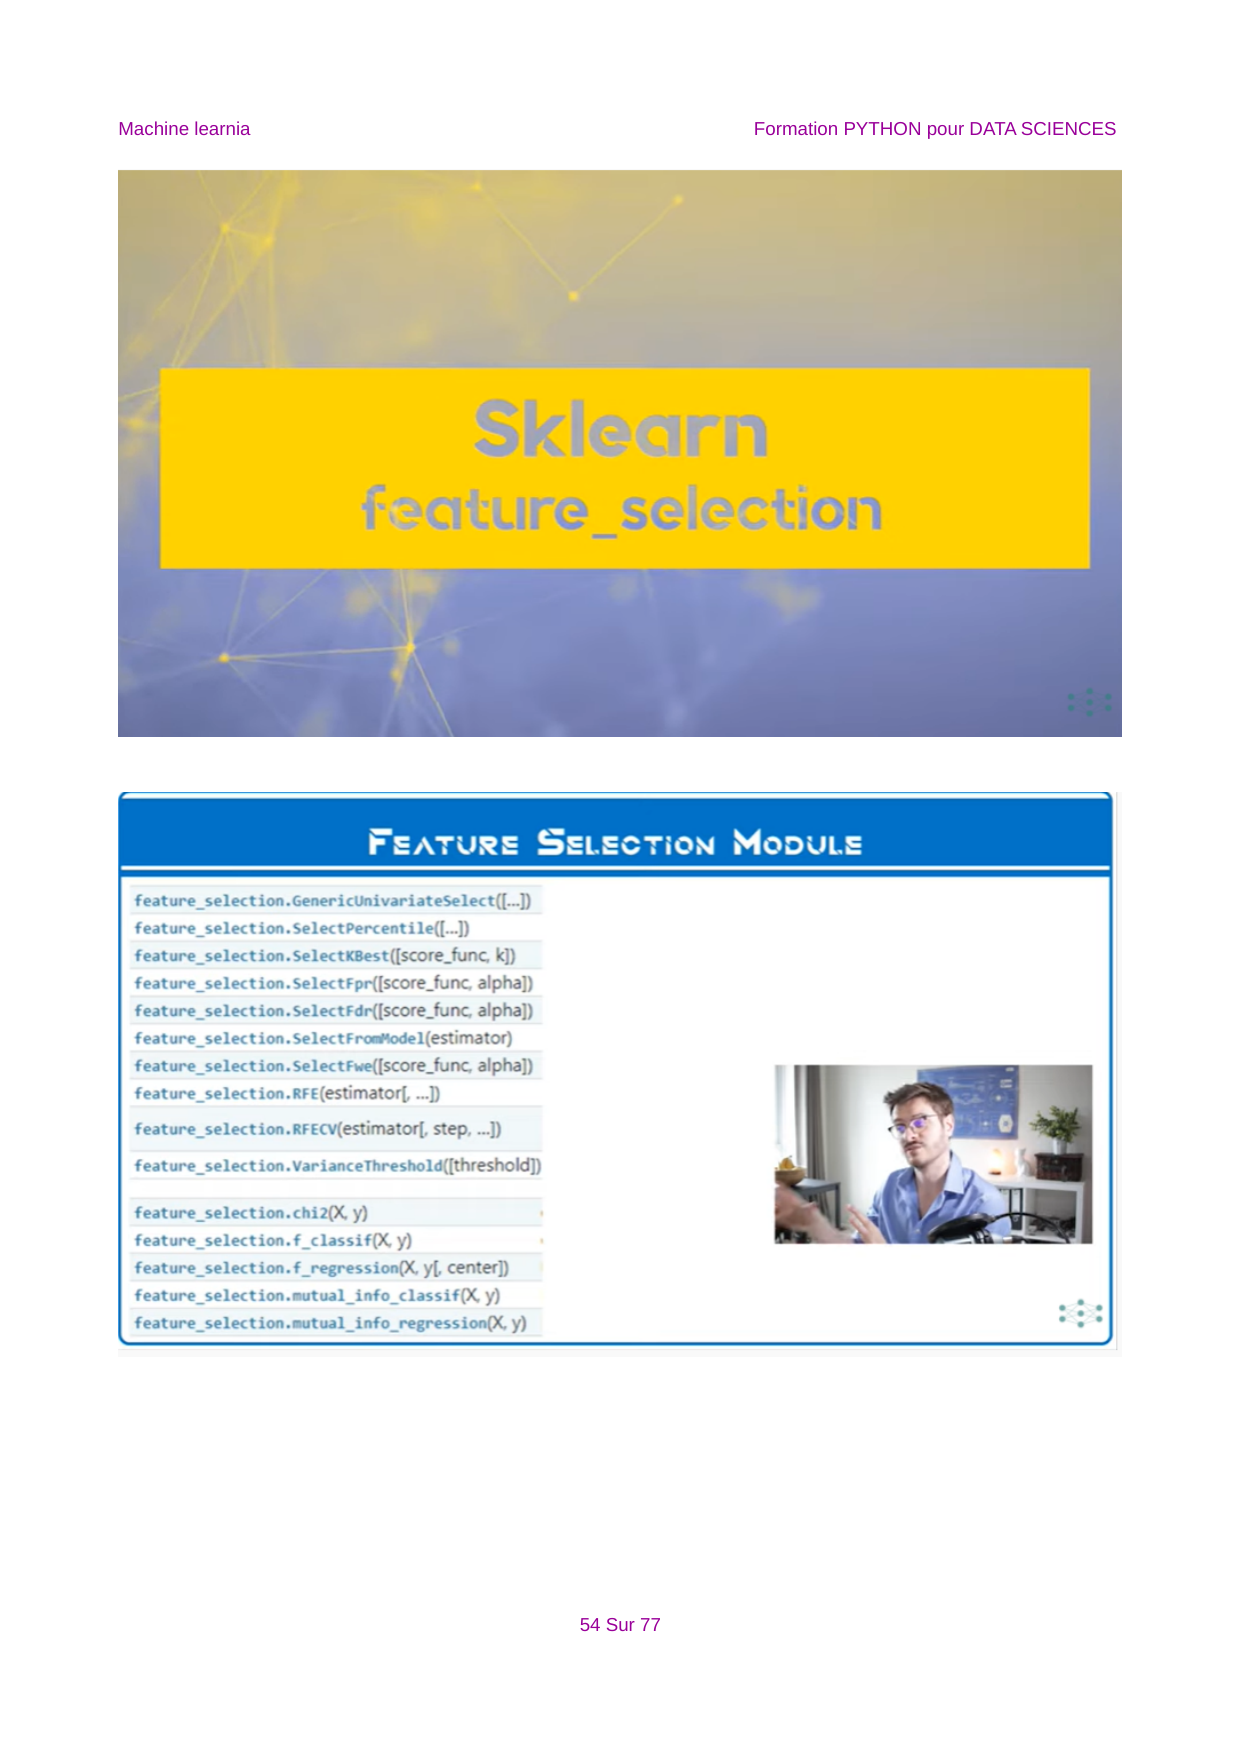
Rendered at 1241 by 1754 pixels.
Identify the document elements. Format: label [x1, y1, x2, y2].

picture [118, 792, 1122, 1357]
picture [118, 169, 1122, 737]
